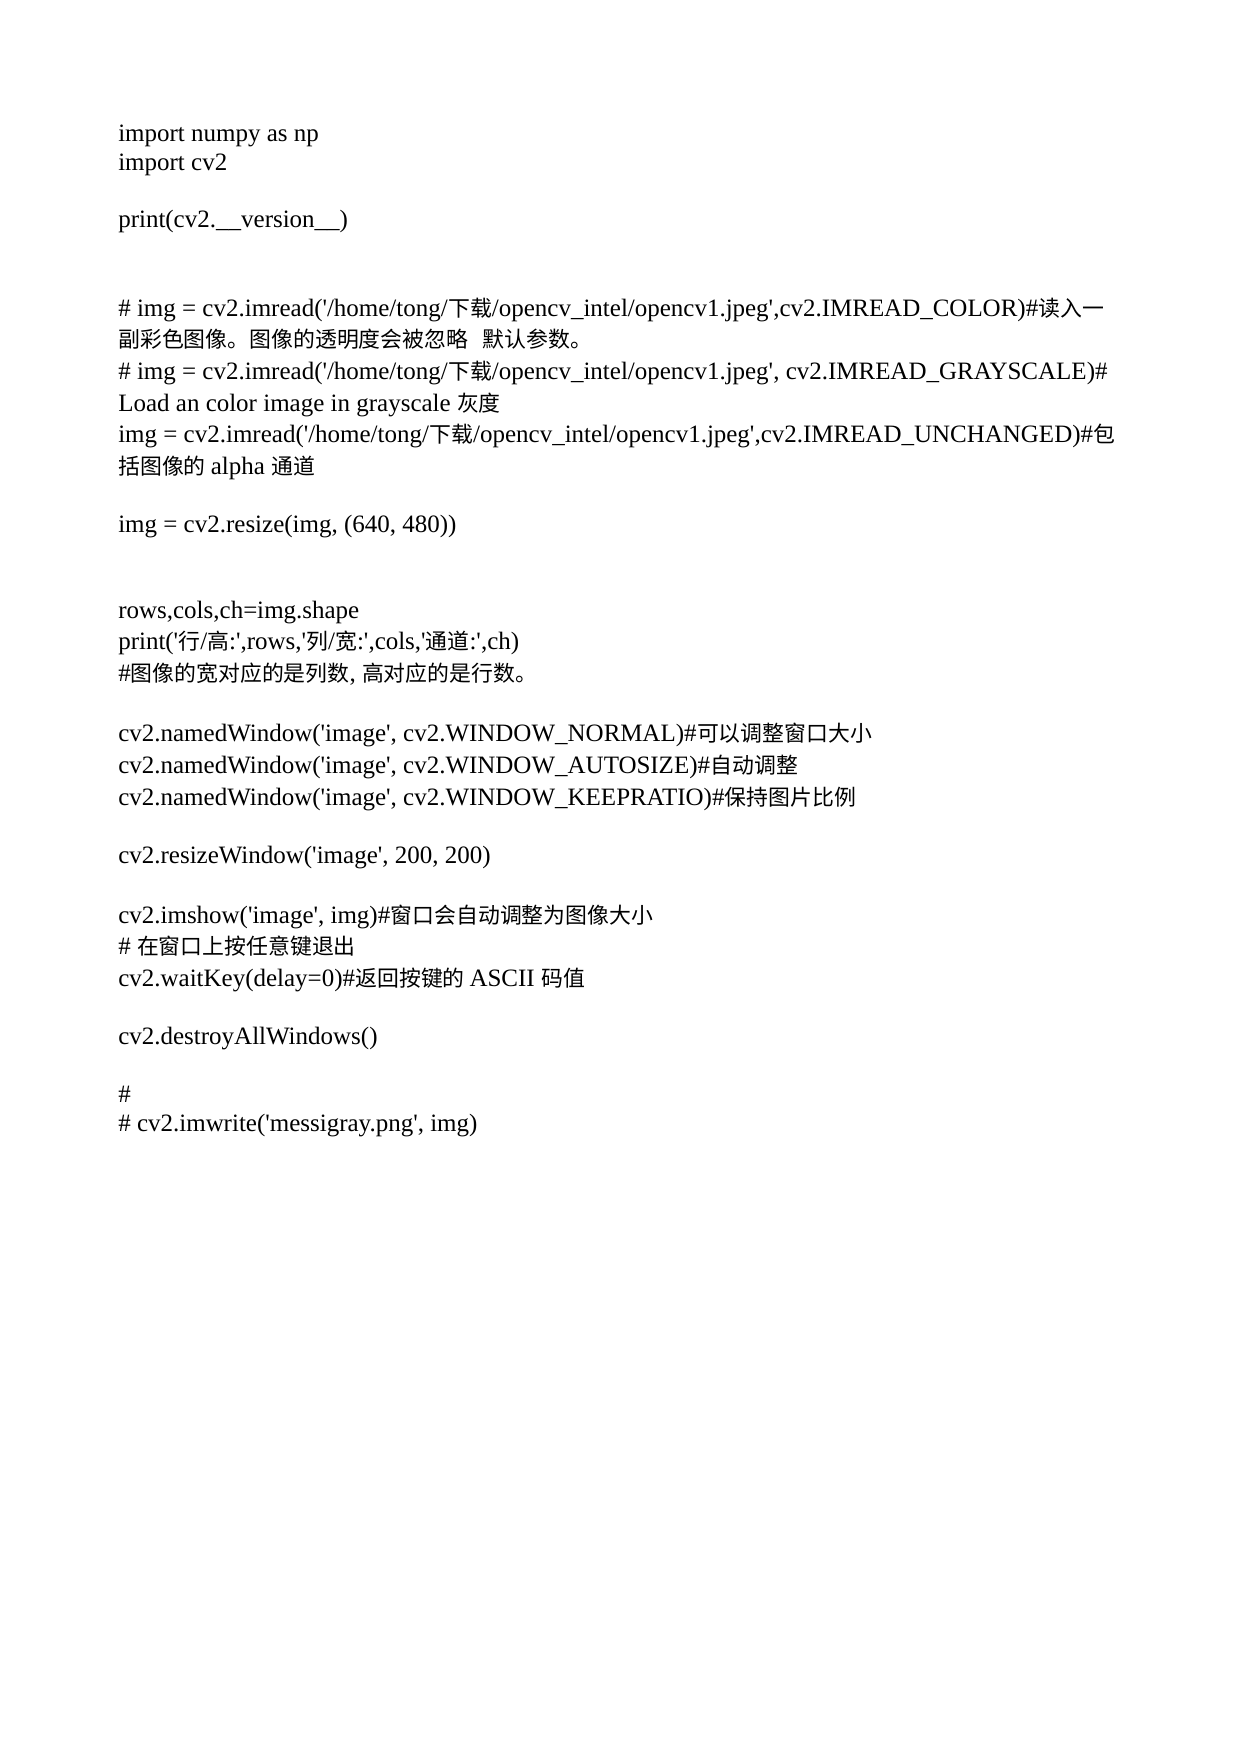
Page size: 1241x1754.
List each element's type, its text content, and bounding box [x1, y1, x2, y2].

text #图像的宽对应的是列数, 高对应的是行数。 [118, 656, 1122, 688]
text cv2.namedWindow('image', cv2.WINDOW_NORMAL)#可以调整窗口大小 [118, 716, 1122, 748]
text # img = cv2.imread('/home/tong/下载/opencv_intel/opencv1.jpeg', cv2.IMREAD_GRAYSCALE)# Load an color image in grayscale 灰度 [118, 354, 1122, 417]
text cv2.waitKey(delay=0)#返回按键的 ASCII 码值 [118, 961, 1122, 993]
text # cv2.imwrite('messigray.png', img) [118, 1108, 1122, 1136]
text print(cv2.__version__) [118, 204, 1122, 233]
text cv2.imshow('image', img)#窗口会自动调整为图像大小 [118, 898, 1122, 929]
text rows,cols,ch=img.shape [118, 596, 1122, 624]
text print('行/高:',rows,'列/宽:',cols,'通道:',ch) [118, 624, 1122, 656]
text cv2.destroyAllWindows() [118, 1021, 1122, 1050]
text cv2.namedWindow('image', cv2.WINDOW_KEEPRATIO)#保持图片比例 [118, 780, 1122, 811]
text import cv2 [118, 147, 1122, 176]
text # [118, 1079, 1122, 1108]
text cv2.resizeWindow('image', 200, 200) [118, 840, 1122, 869]
text # img = cv2.imread('/home/tong/下载/opencv_intel/opencv1.jpeg',cv2.IMREAD_COLOR)#读入一副彩色图像。图像的透明度会被忽略 默认参数。 [118, 291, 1122, 354]
text img = cv2.resize(img, (640, 480)) [118, 509, 1122, 538]
text cv2.namedWindow('image', cv2.WINDOW_AUTOSIZE)#自动调整 [118, 748, 1122, 780]
text import numpy as np [118, 118, 1122, 147]
text img = cv2.imread('/home/tong/下载/opencv_intel/opencv1.jpeg',cv2.IMREAD_UNCHANGED)#包括图像的 alpha 通道 [118, 417, 1122, 481]
text # 在窗口上按任意键退出 [118, 929, 1122, 961]
